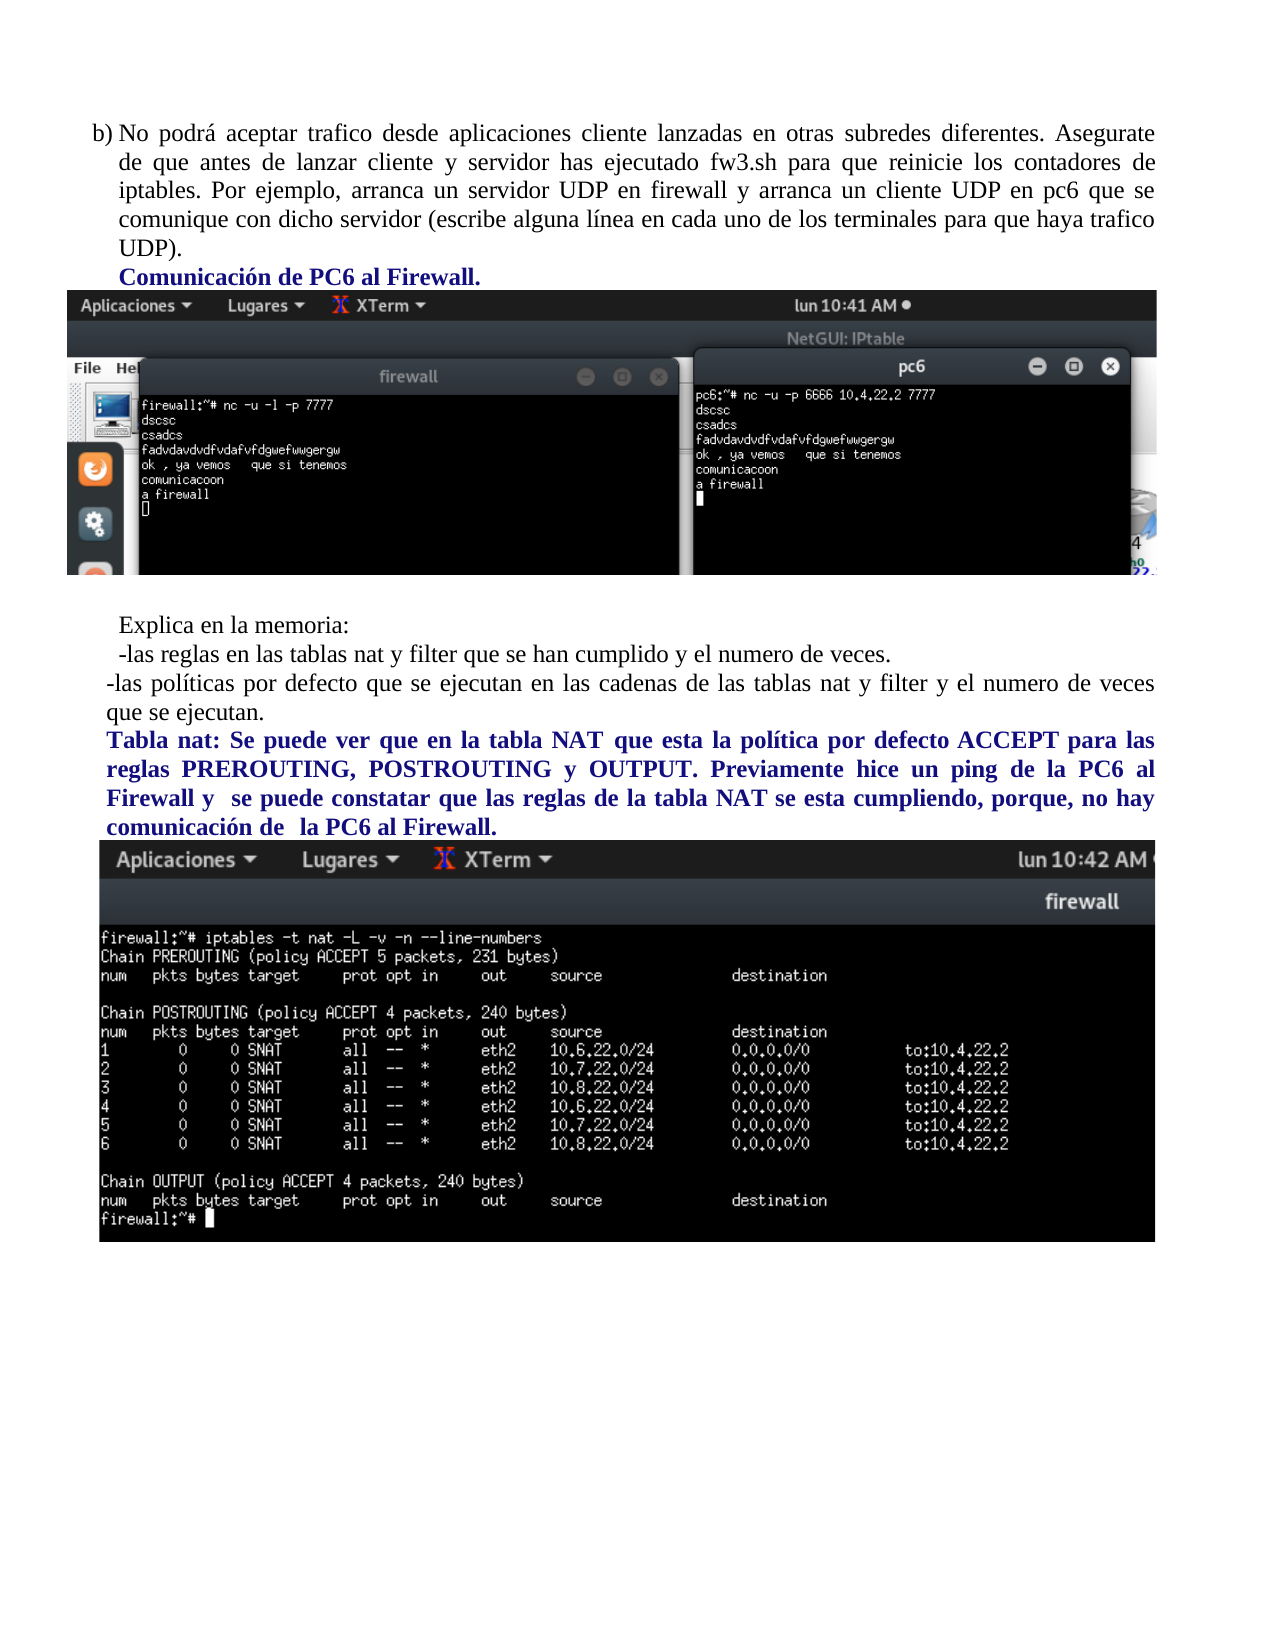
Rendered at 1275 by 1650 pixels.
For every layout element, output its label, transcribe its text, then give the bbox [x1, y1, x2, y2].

text -las reglas en las tablas nat y filter que se han cumplido y el numero de veces. [118, 639, 1167, 668]
text -las políticas por defecto que se ejecutan en las cadenas de las tablas nat y filter y el numero de veces que se ejecutan. [106, 668, 1155, 725]
list No podrá aceptar trafico desde aplicaciones cliente lanzadas en otras subredes diferentes. Asegurate de que antes de lanzar cliente y servidor has ejecutado fw3.sh para que reinicie los contadores de iptables. Por ejemplo, arranca un servidor UDP en firewall y arranca un cliente UDP en pc6 que se comunique con dicho servidor (escribe alguna línea en cada uno de los terminales para que haya trafico UDP). [106, 118, 1156, 262]
text Explica en la memoria: [118, 610, 1167, 639]
text Comunicación de PC6 al Firewall. [118, 262, 1167, 291]
text Tabla nat: Se puede ver que en la tabla NAT que esta la política por defecto ACCEPT para las reglas PREROUTING, POSTROUTING y OUTPUT. Previamente hice un ping de la PC6 al Firewall y se puede constatar que las reglas de la tabla NAT se esta cumpliendo, porque, no hay comunicación de la PC6 al Firewall. [106, 725, 1156, 840]
